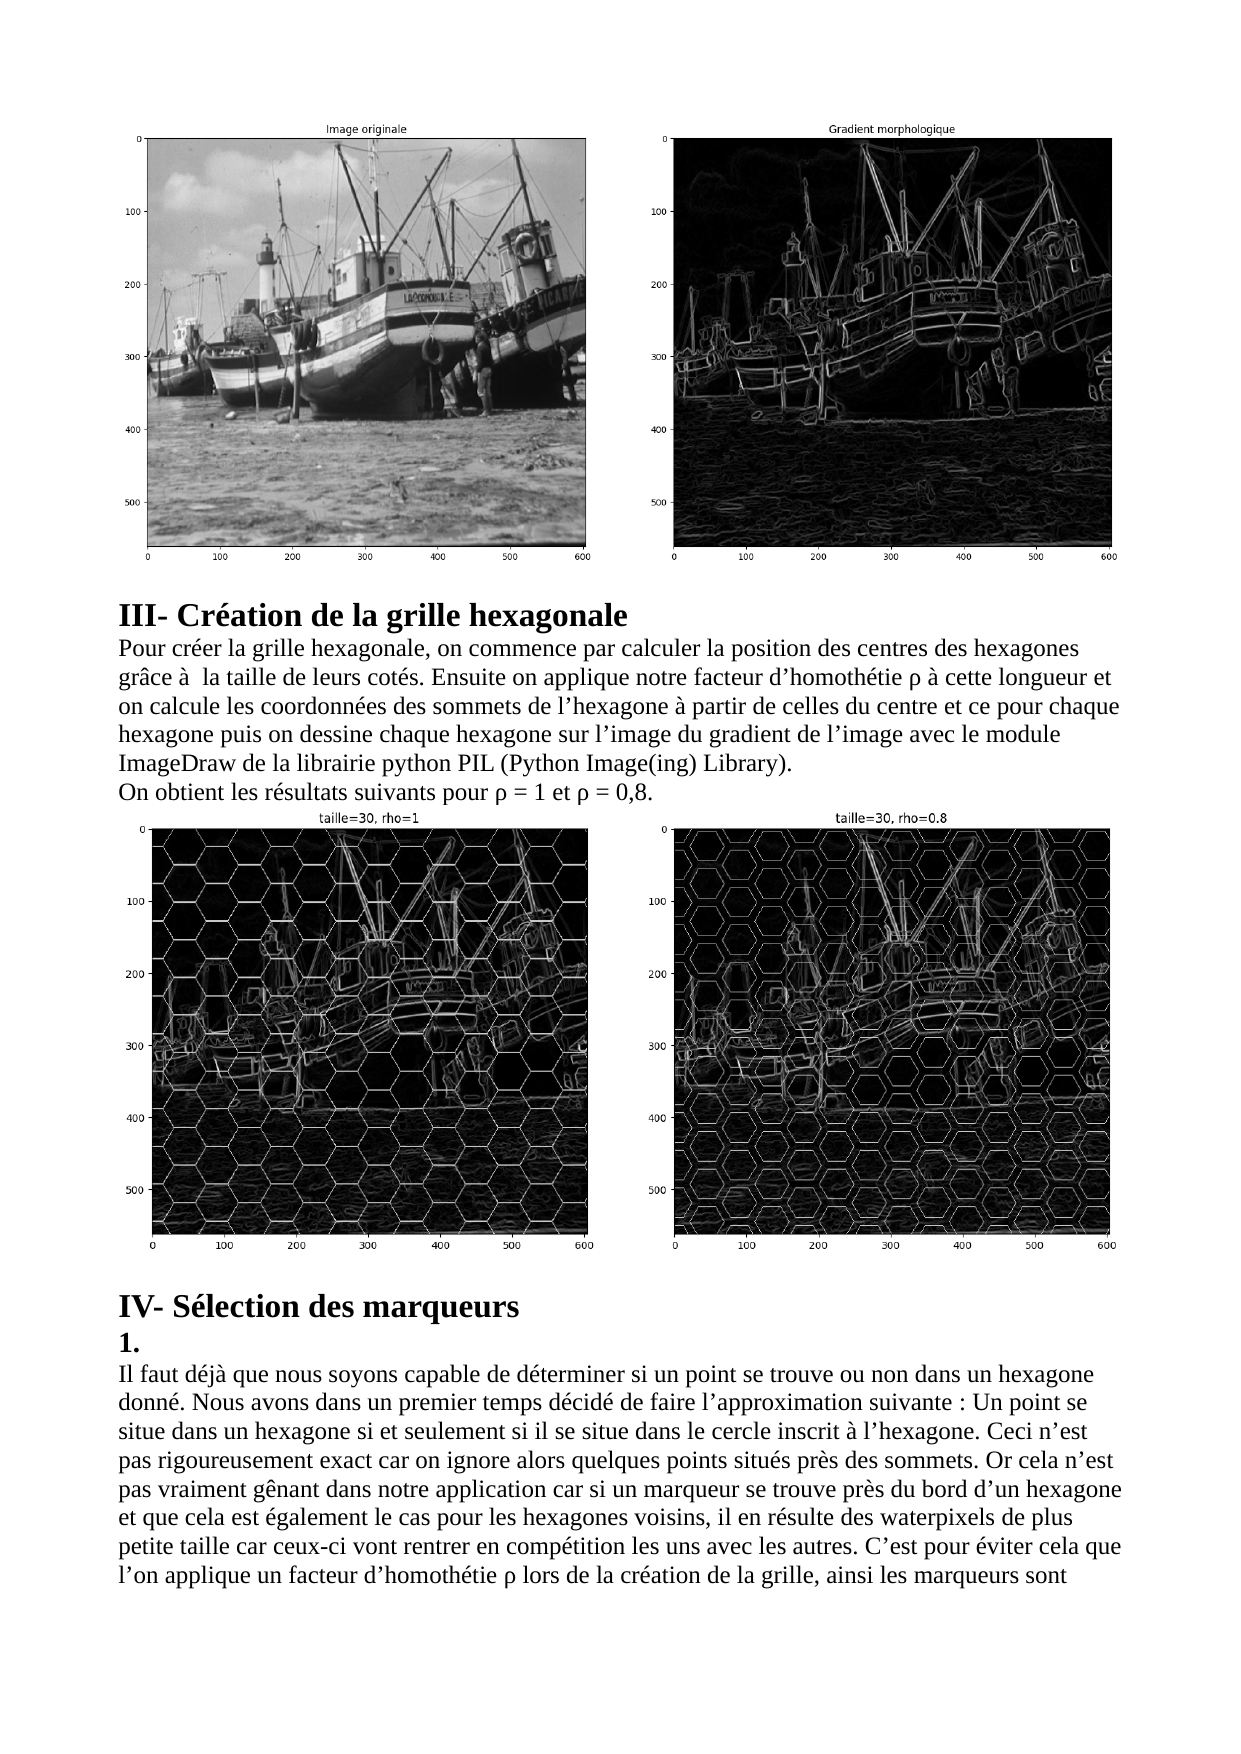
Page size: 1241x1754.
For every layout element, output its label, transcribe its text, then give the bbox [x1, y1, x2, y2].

text Pour créer la grille hexagonale, on commence par calculer la position des centres des hexagones grâce à la taille de leurs cotés. Ensuite on applique notre facteur d’homothétie ρ à cette longueur et on calcule les coordonnées des sommets de l’hexagone à partir de celles du centre et ce pour chaque hexagone puis on dessine chaque hexagone sur l’image du gradient de l’image avec le module ImageDraw de la librairie python PIL (Python Image(ing) Library). [118, 633, 1122, 777]
text IV- Sélection des marqueurs [118, 1287, 1122, 1325]
text 1. [118, 1325, 1122, 1359]
text Il faut déjà que nous soyons capable de déterminer si un point se trouve ou non dans un hexagone donné. Nous avons dans un premier temps décidé de faire l’approximation suivante : Un point se situe dans un hexagone si et seulement si il se situe dans le cercle inscrit à l’hexagone. Ceci n’est pas rigoureusement exact car on ignore alors quelques points situés près des sommets. Or cela n’est pas vraiment gênant dans notre application car si un marqueur se trouve près du bord d’un hexagone et que cela est également le cas pour les hexagones voisins, il en résulte des waterpixels de plus petite taille car ceux-ci vont rentrer en compétition les uns avec les autres. C’est pour éviter cela que l’on applique un facteur d’homothétie ρ lors de la création de la grille, ainsi les marqueurs sont [118, 1359, 1122, 1589]
text On obtient les résultats suivants pour ρ = 1 et ρ = 0,8. [118, 777, 1122, 805]
text III- Création de la grille hexagonale [118, 595, 1122, 633]
picture [118, 118, 1123, 567]
picture [118, 805, 1123, 1258]
